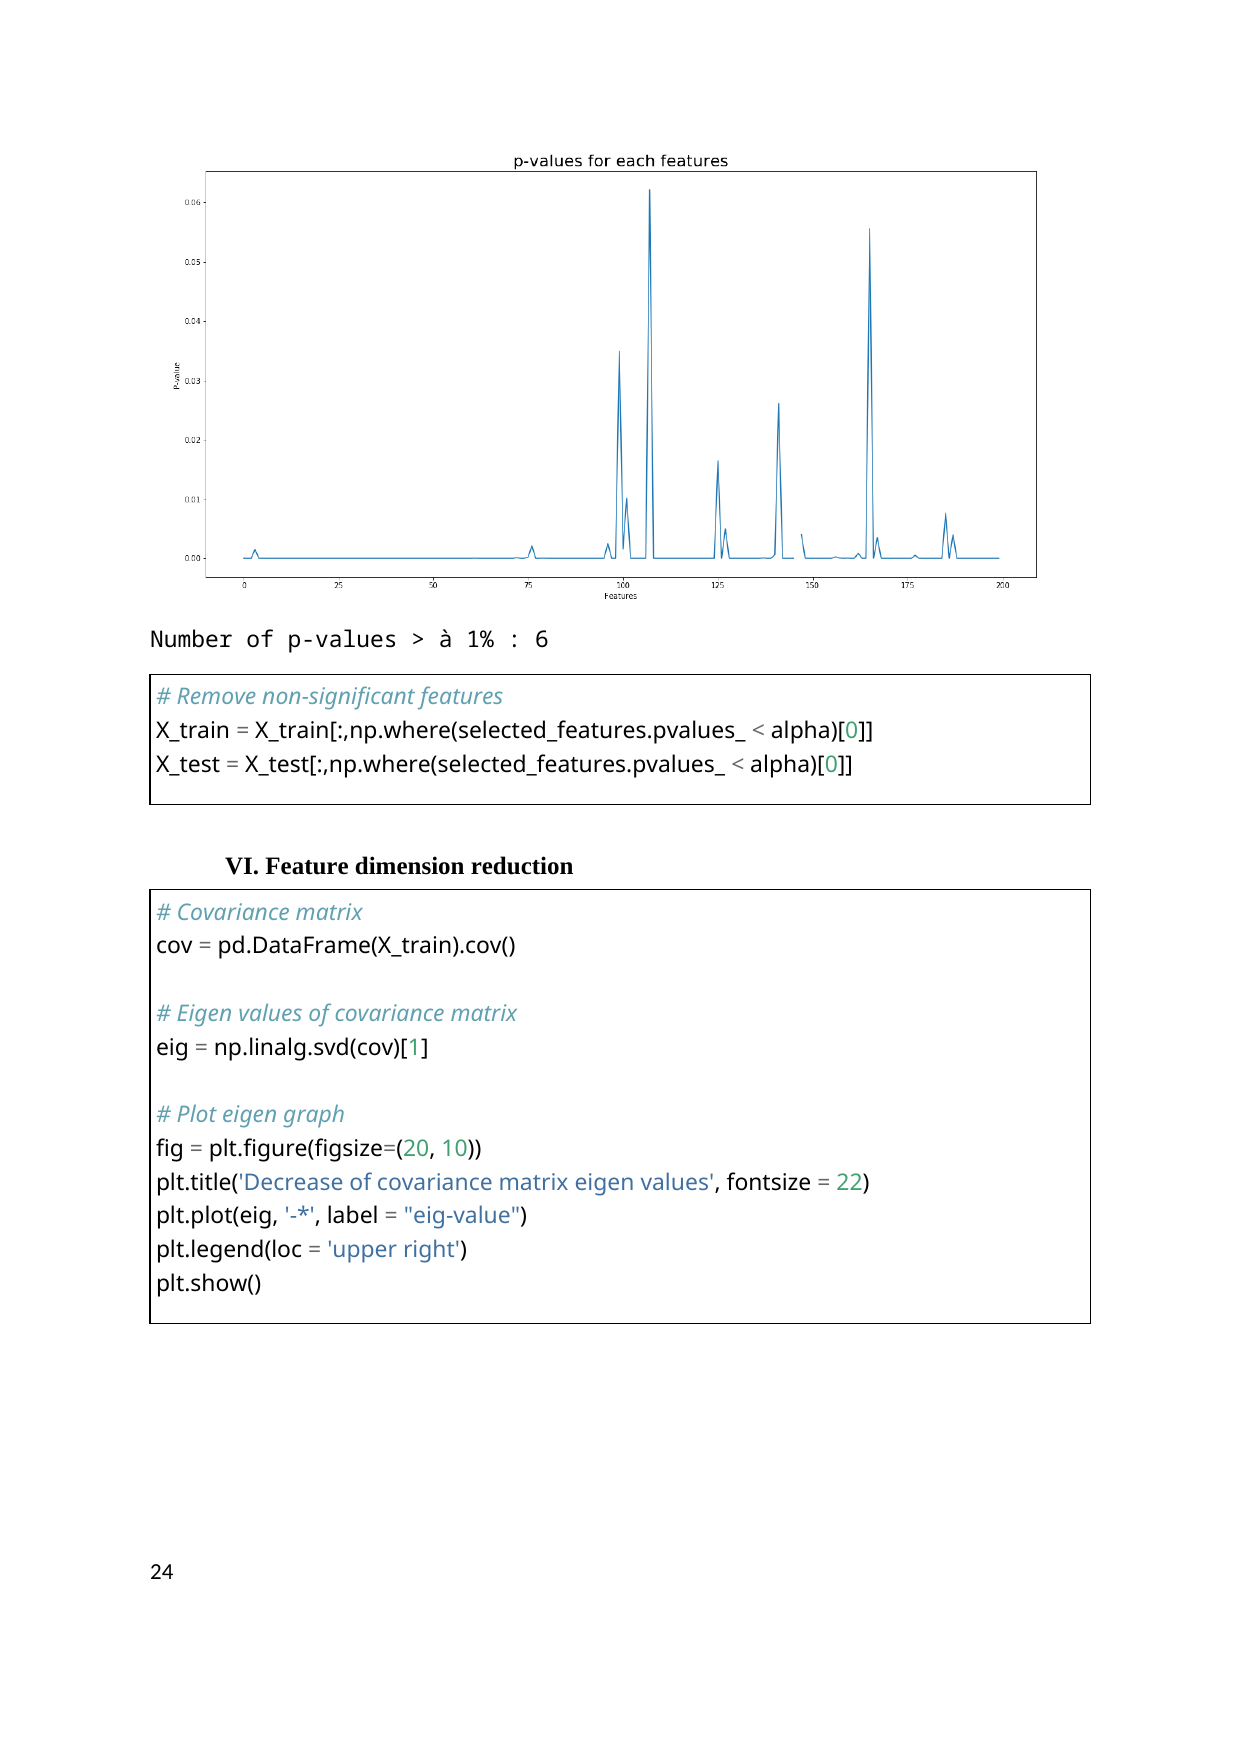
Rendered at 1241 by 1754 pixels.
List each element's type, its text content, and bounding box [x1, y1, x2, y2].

table_header # Remove non-significant features X_train = X_train[:,np.where(selected_features.pvalues_ < alpha)[0]] X_test = X_test[:,np.where(selected_features.pvalues_ < alpha)[0]] [151, 675, 1090, 803]
text Number of p-values > à 1% : 6 [150, 623, 1090, 654]
picture [168, 150, 1044, 605]
table_header # Covariance matrix cov = pd.DataFrame(X_train).cov() # Eigen values of covariance matrix eig = np.linalg.svd(cov)[1] # Plot eigen graph fig = plt.figure(figsize=(20, 10)) plt.title('Decrease of covariance matrix eigen values', fontsize = 22) plt.plot(eig, '-*', label = "eig-value") plt.legend(loc = 'upper right') plt.show() [151, 890, 1090, 1322]
subtitle VI. Feature dimension reduction [150, 851, 1090, 880]
